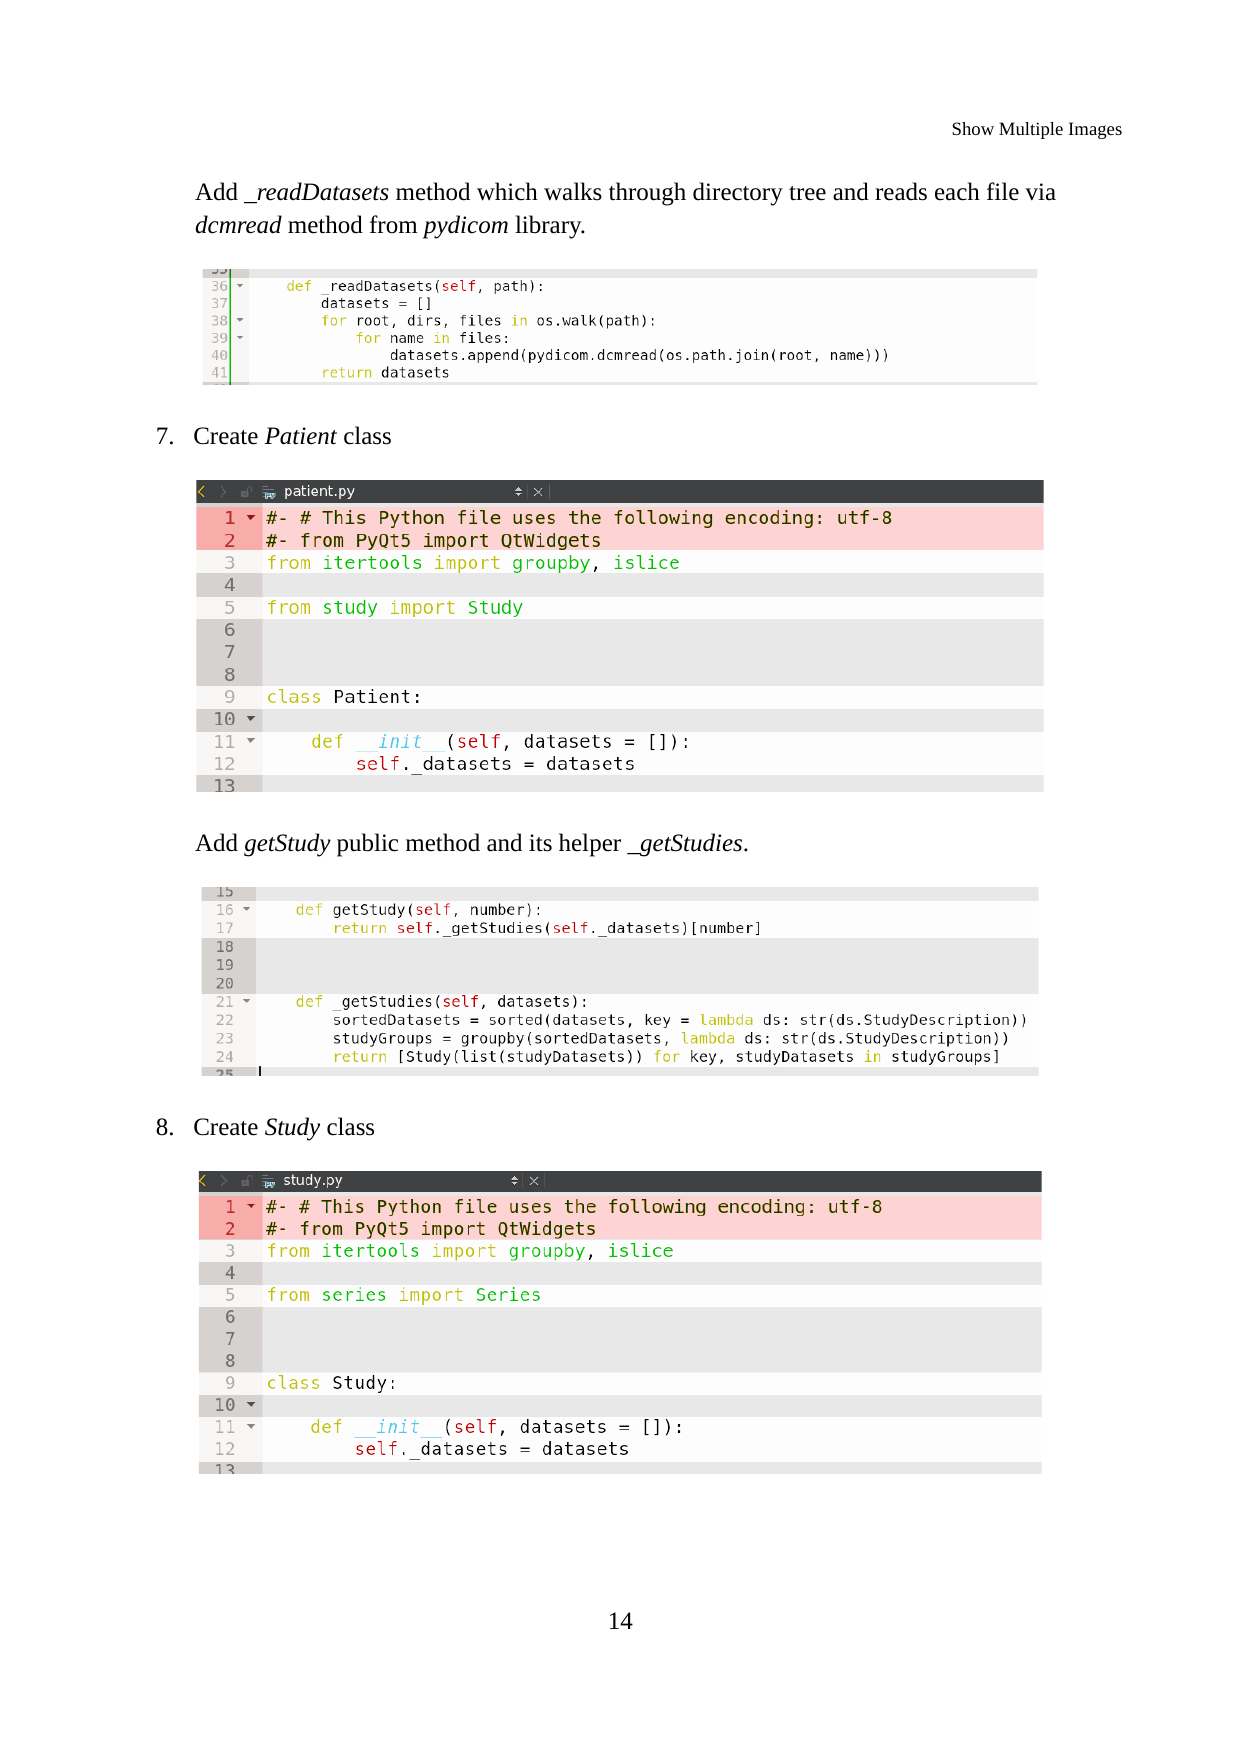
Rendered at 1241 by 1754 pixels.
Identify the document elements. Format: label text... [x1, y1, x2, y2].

picture [198, 1171, 1042, 1474]
picture [201, 887, 1039, 1076]
picture [196, 480, 1044, 792]
picture [202, 269, 1038, 385]
list Create Patient class [156, 421, 1122, 450]
text Add getStudy public method and its helper _getStudies. [195, 828, 1122, 857]
text Add _readDatasets method which walks through directory tree and reads each file via dcmread method from pydicom library. [195, 177, 1122, 239]
list Create Study class [156, 1112, 1122, 1141]
